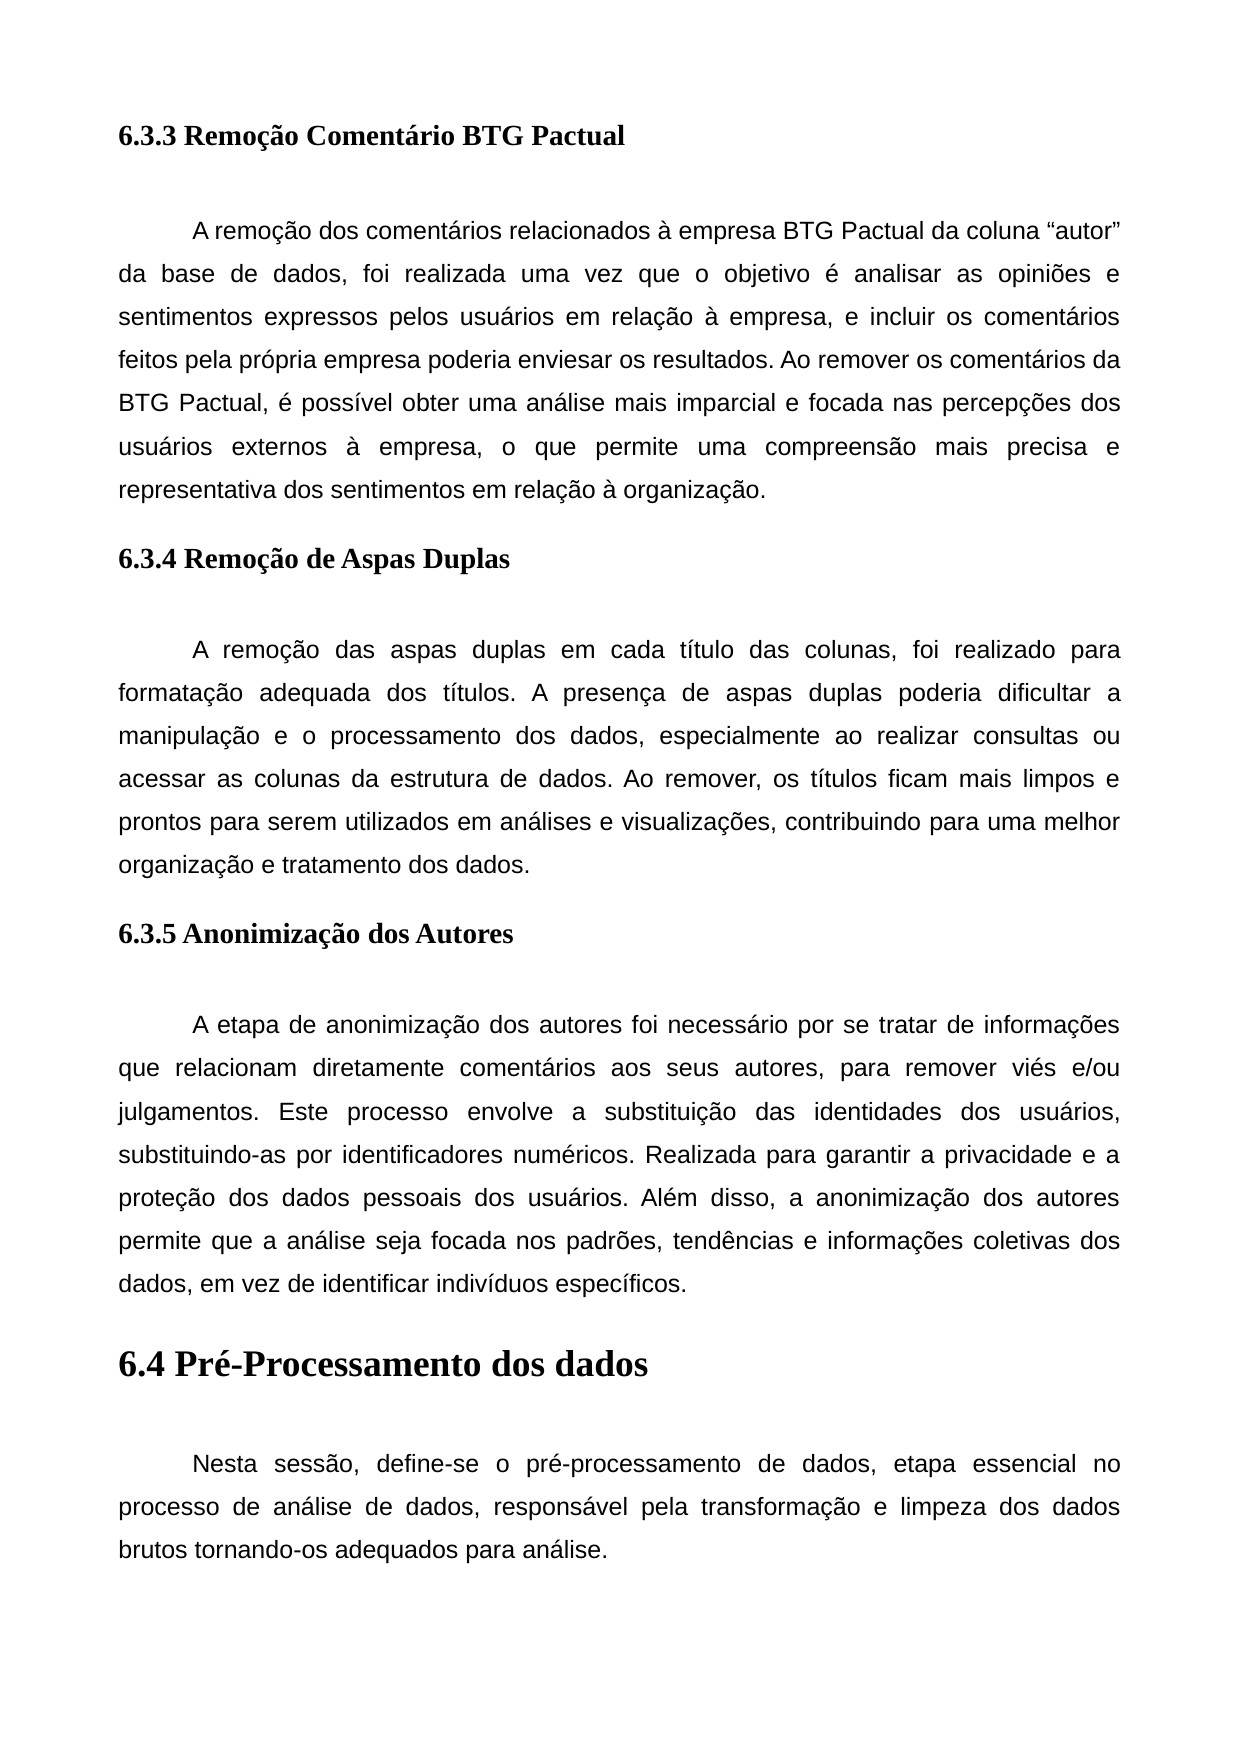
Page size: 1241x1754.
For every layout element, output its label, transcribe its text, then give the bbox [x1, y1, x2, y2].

subtitle 6.3.4 Remoção de Aspas Duplas [118, 541, 1122, 574]
text A etapa de anonimização dos autores foi necessário por se tratar de informações que relacionam diretamente comentários aos seus autores, para remover viés e/ou julgamentos. Este processo envolve a substituição das identidades dos usuários, substituindo-as por identificadores numéricos. Realizada para garantir a privacidade e a proteção dos dados pessoais dos usuários. Além disso, a anonimização dos autores permite que a análise seja focada nos padrões, tendências e informações coletivas dos dados, em vez de identificar indivíduos específicos. [118, 1010, 1122, 1298]
text A remoção das aspas duplas em cada título das colunas, foi realizado para formatação adequada dos títulos. A presença de aspas duplas poderia dificultar a manipulação e o processamento dos dados, especialmente ao realizar consultas ou acessar as colunas da estrutura de dados. Ao remover, os títulos ficam mais limpos e prontos para serem utilizados em análises e visualizações, contribuindo para uma melhor organização e tratamento dos dados. [118, 635, 1122, 879]
subtitle 6.4 Pré-Processamento dos dados [118, 1342, 1122, 1385]
subtitle 6.3.3 Remoção Comentário BTG Pactual [118, 118, 1122, 152]
text A remoção dos comentários relacionados à empresa BTG Pactual da coluna “autor” da base de dados, foi realizada uma vez que o objetivo é analisar as opiniões e sentimentos expressos pelos usuários em relação à empresa, e incluir os comentários feitos pela própria empresa poderia enviesar os resultados. Ao remover os comentários da BTG Pactual, é possível obter uma análise mais imparcial e focada nas percepções dos usuários externos à empresa, o que permite uma compreensão mais precisa e representativa dos sentimentos em relação à organização. [118, 216, 1122, 503]
text Nesta sessão, define-se o pré-processamento de dados, etapa essencial no processo de análise de dados, responsável pela transformação e limpeza dos dados brutos tornando-os adequados para análise. [118, 1449, 1122, 1564]
subtitle 6.3.5 Anonimização dos Autores [118, 917, 1122, 950]
